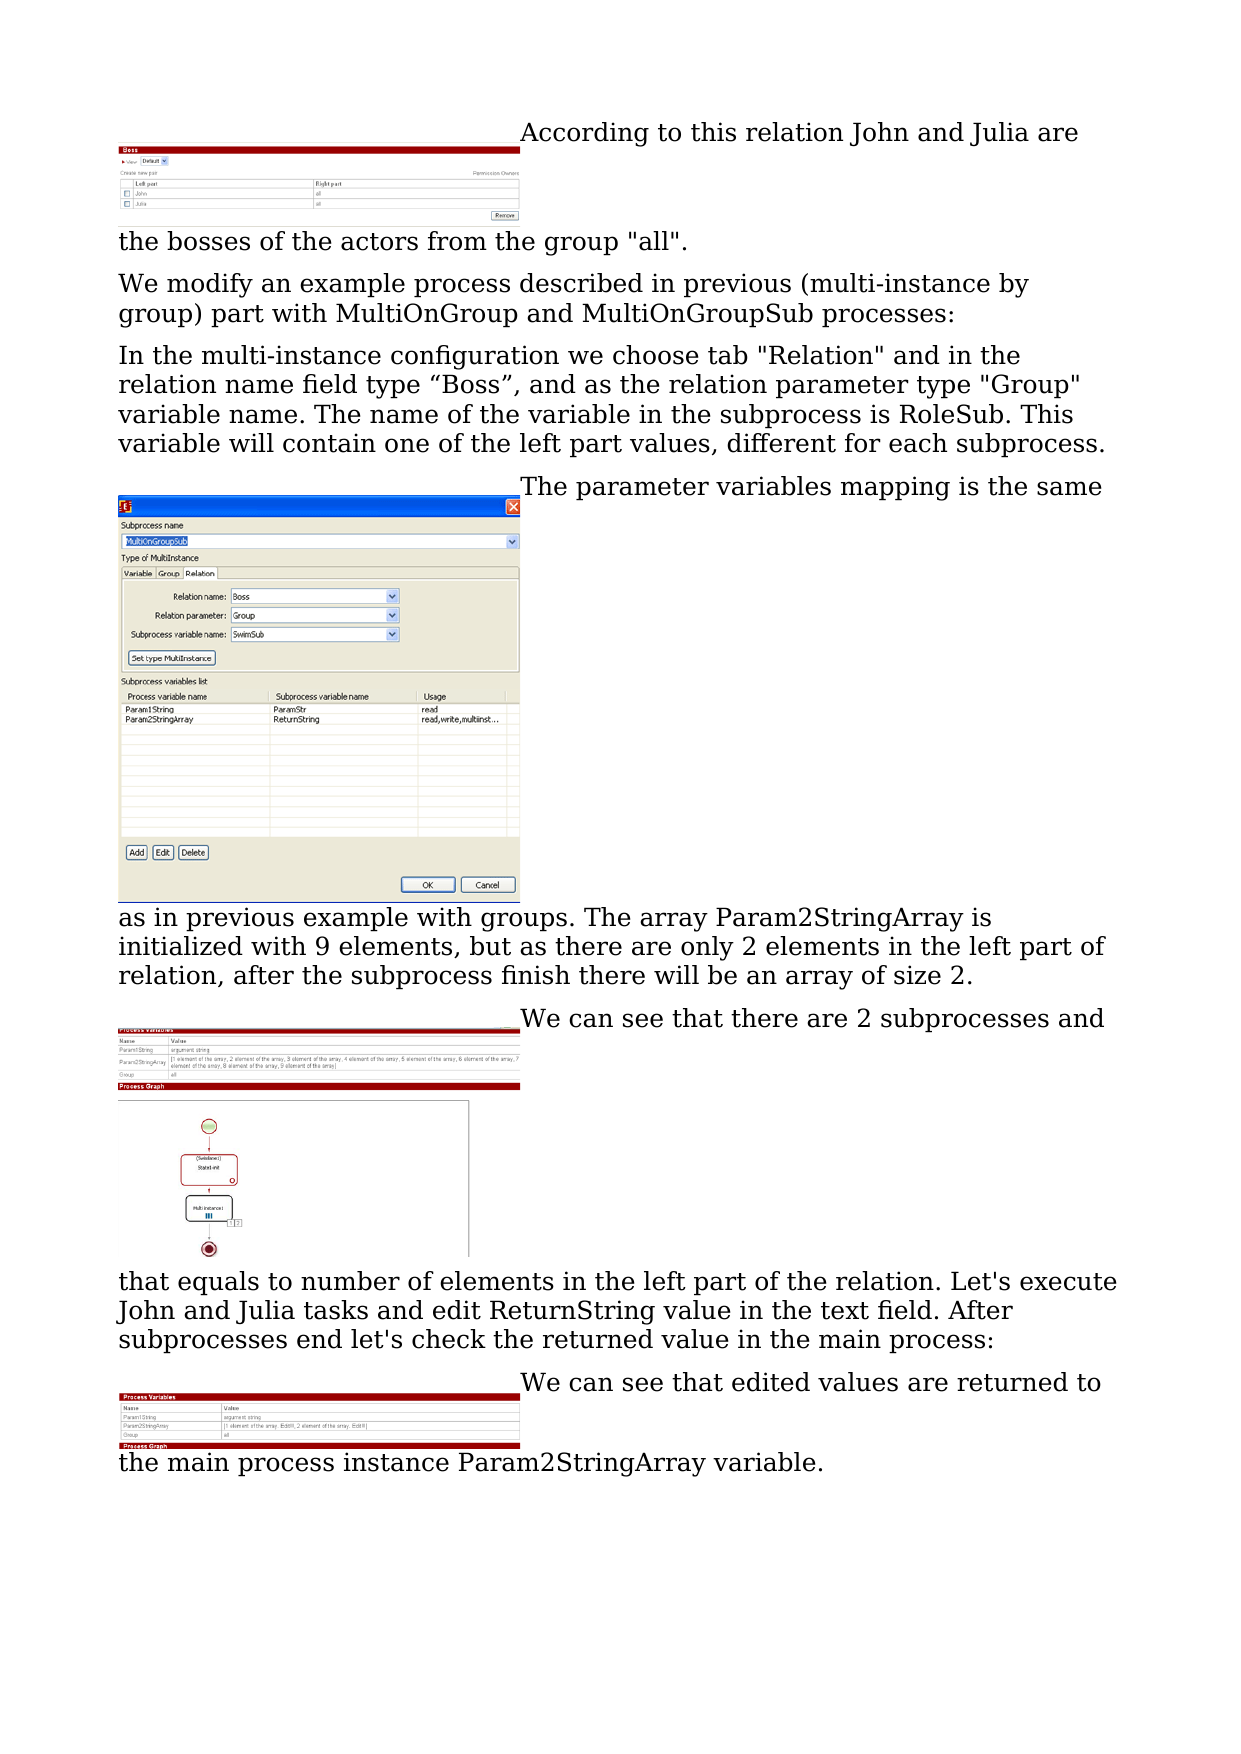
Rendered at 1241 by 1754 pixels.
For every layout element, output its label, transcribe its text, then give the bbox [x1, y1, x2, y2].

text According to this relation John and Julia are the bosses of the actors from the group "all". [118, 118, 1122, 256]
picture [118, 141, 521, 227]
picture [118, 495, 521, 903]
text We can see that edited values are returned to the main process instance Param2StringArray variable. [118, 1368, 1122, 1478]
text In the multi-instance configuration we choose tab "Relation" and in the relation name field type “Boss”, and as the relation parameter type "Group" variable name. The name of the variable in the subprocess is RoleSub. This variable will contain one of the left part values, different for each subprocess. [118, 341, 1122, 458]
text We modify an example process described in previous (multi-instance by group) part with MultiOnGroup and MultiOnGroupSub processes: [118, 269, 1122, 328]
text We can see that there are 2 subprocesses and that equals to number of elements in the left part of the relation. Let's execute John and Julia tasks and edit ReturnString value in the text field. After subprocesses end let's check the returned value in the main process: [118, 1004, 1122, 1355]
picture [118, 1391, 521, 1449]
picture [118, 1027, 521, 1268]
text The parameter variables mapping is the same as in previous example with groups. The array Param2StringArray is initialized with 9 elements, but as there are only 2 elements in the left part of relation, after the subprocess finish there will be an array of size 2. [118, 472, 1122, 990]
